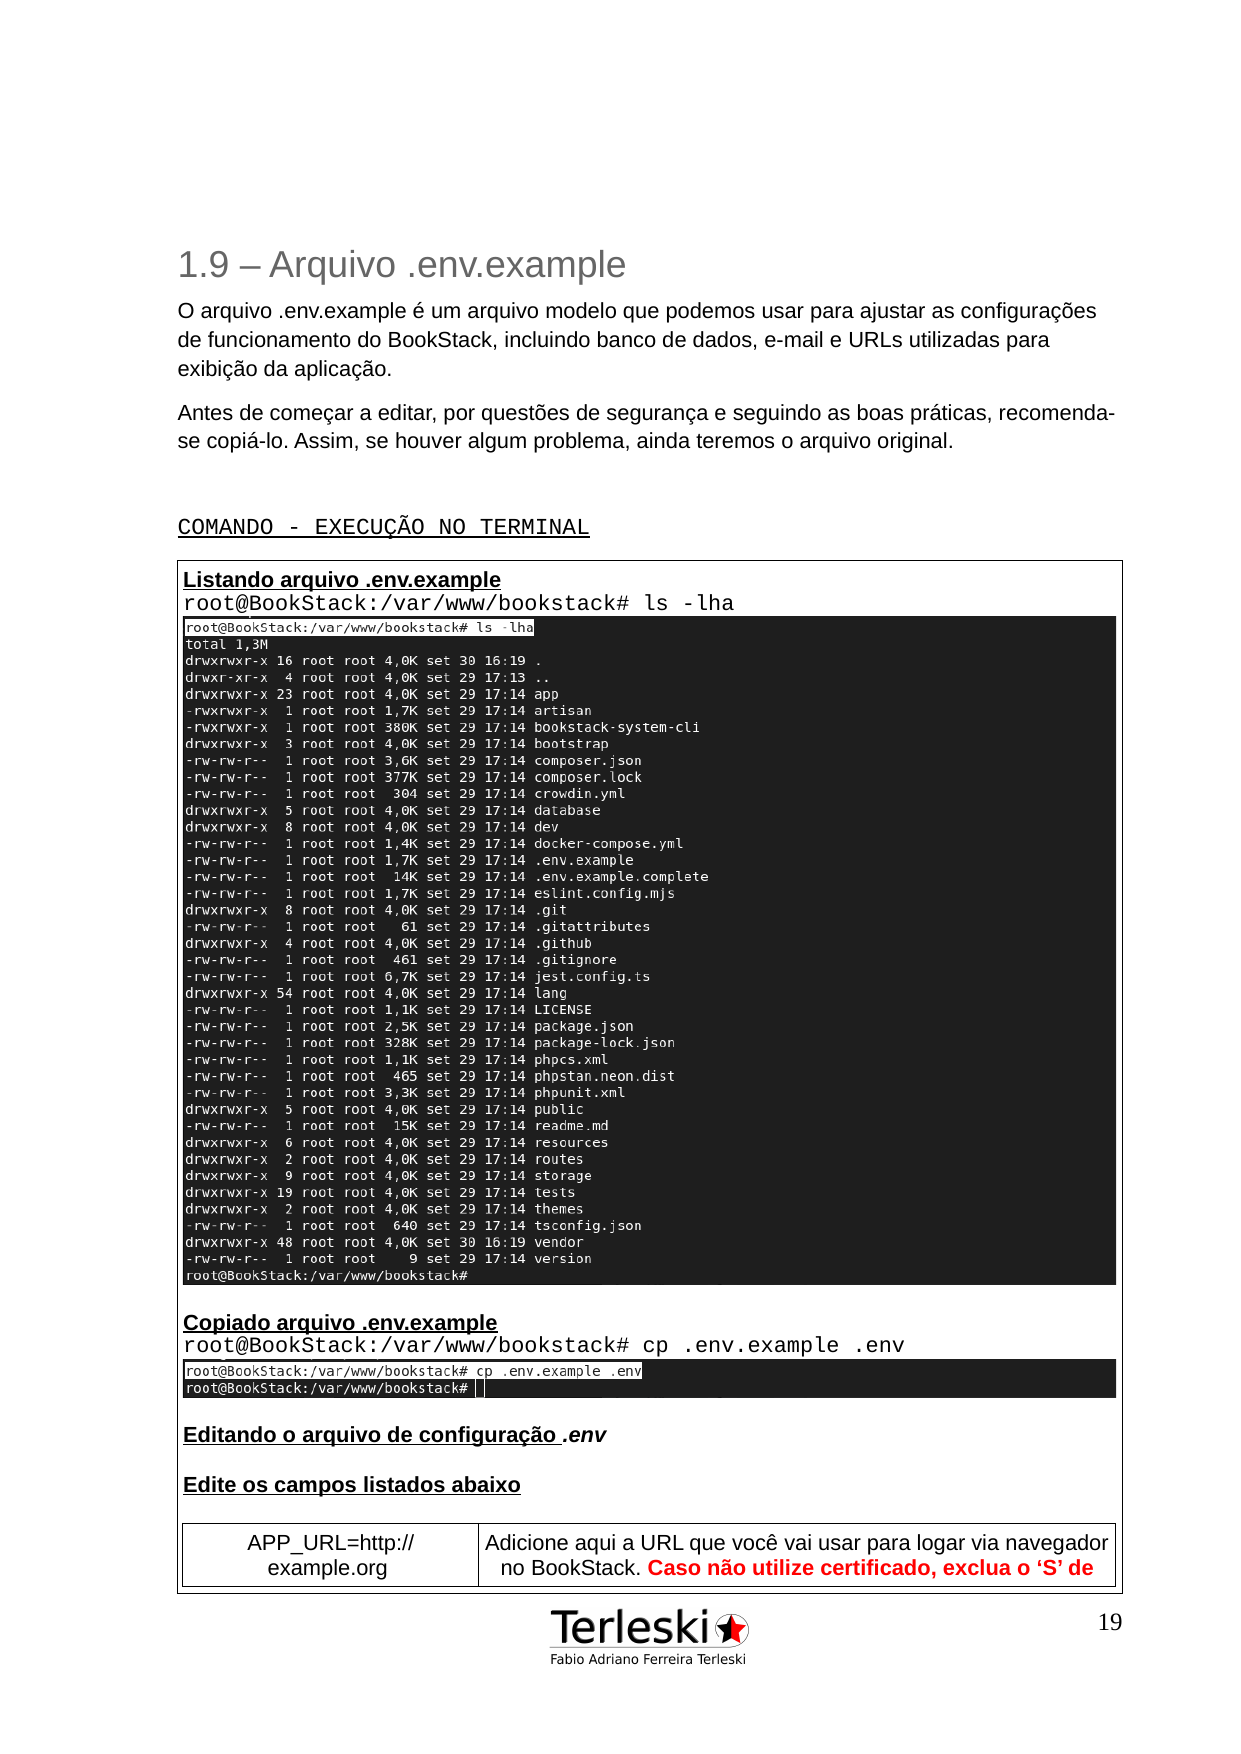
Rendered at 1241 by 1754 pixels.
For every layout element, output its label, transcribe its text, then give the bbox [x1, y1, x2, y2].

text COMANDO - EXECUÇÃO NO TERMINAL [177, 516, 1122, 541]
subtitle 1.9 – Arquivo .env.example [177, 242, 1122, 286]
picture [182, 1359, 1117, 1398]
picture [549, 1607, 750, 1667]
table_header APP_URL=http://example.org [183, 1524, 478, 1586]
table_header Listando arquivo .env.example root@BookStack:/var/www/bookstack# ls -lha Copiado arquivo .env.example root@BookStack:/var/www/bookstack# cp .env.example .env Editando o arquivo de configuração .env Edite os campos listados abaixo [178, 561, 1122, 1592]
table_header Adicione aqui a URL que você vai usar para logar via navegador no BookStack. Caso não utilize certificado, exclua o ‘S’ de [479, 1524, 1115, 1586]
text Antes de começar a editar, por questões de segurança e seguindo as boas práticas, recomenda-se copiá-lo. Assim, se houver algum problema, ainda teremos o arquivo original. [177, 399, 1122, 454]
picture [182, 616, 1117, 1285]
text O arquivo .env.example é um arquivo modelo que podemos usar para ajustar as configurações de funcionamento do BookStack, incluindo banco de dados, e-mail e URLs utilizadas para exibição da aplicação. [177, 298, 1122, 381]
